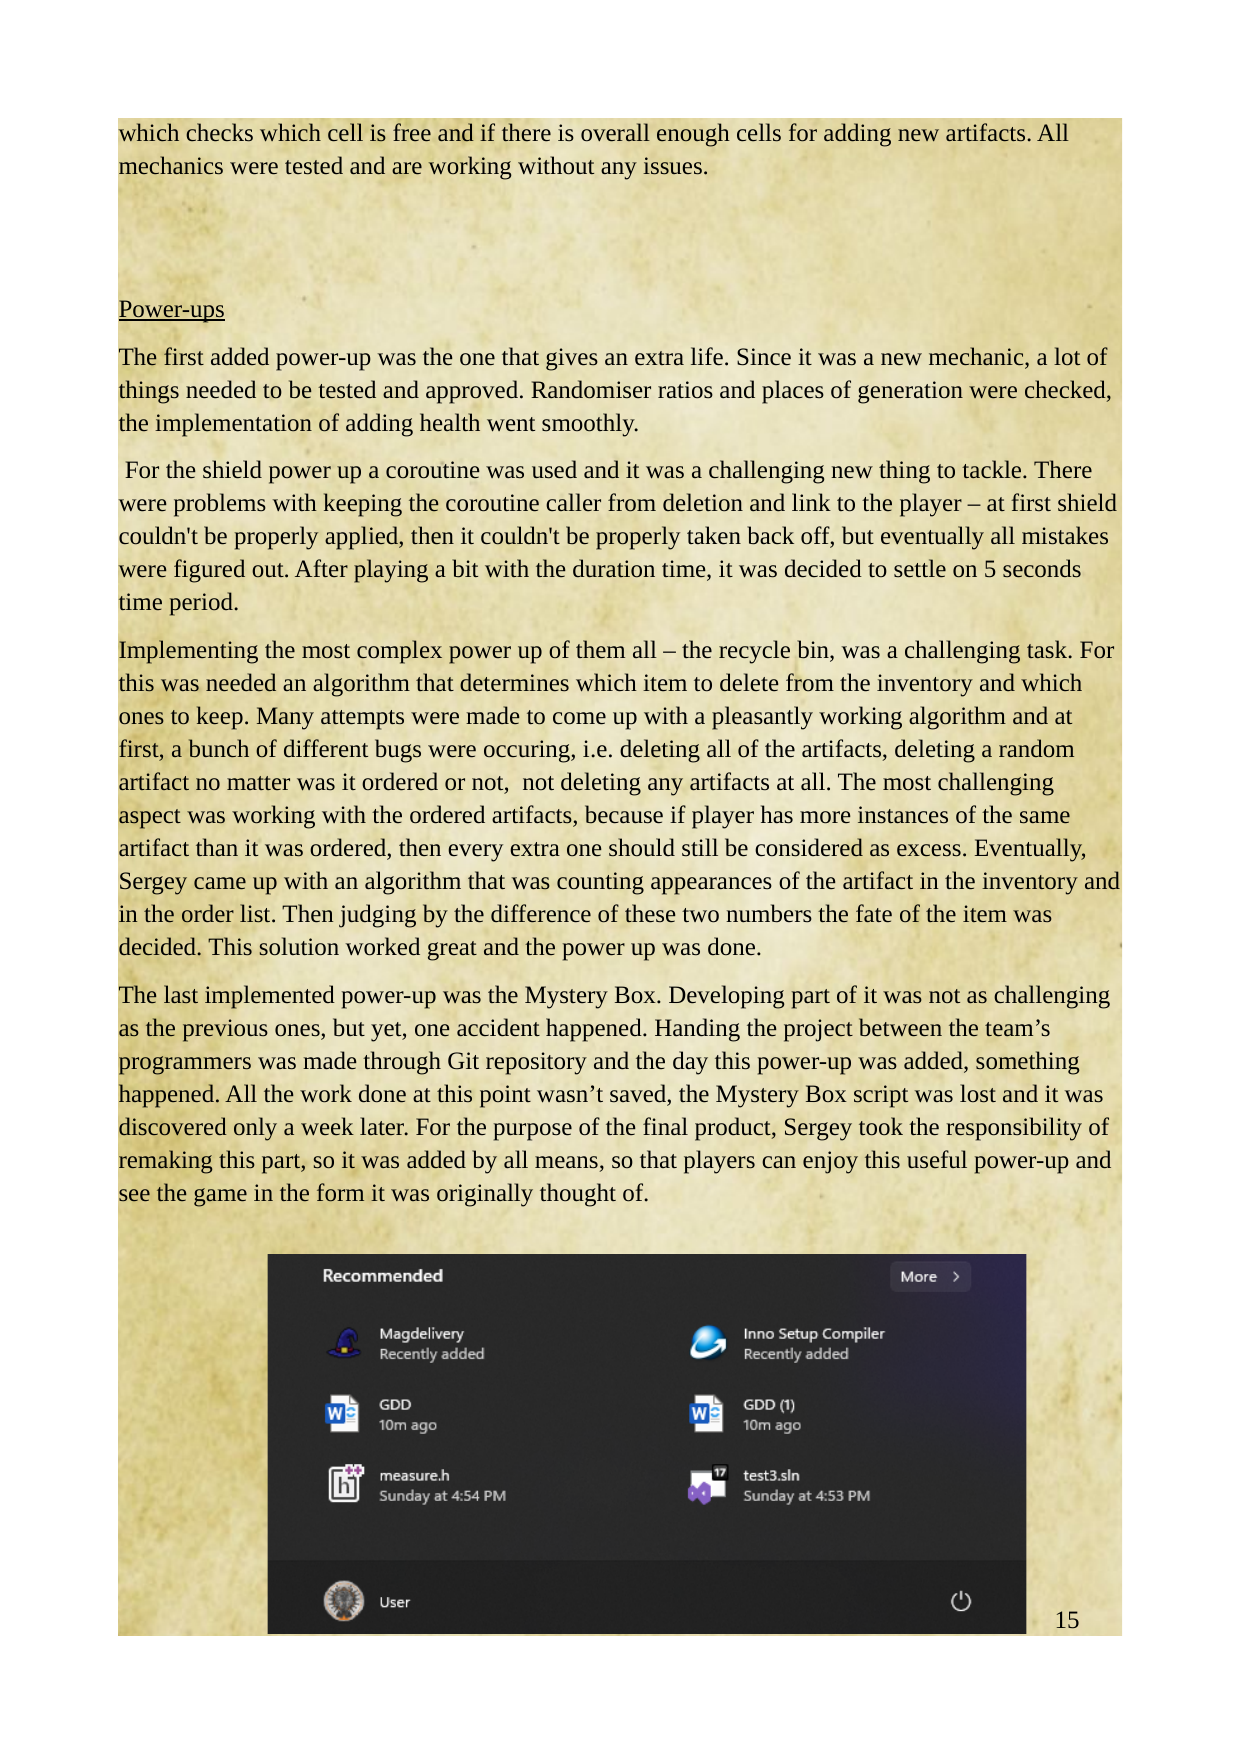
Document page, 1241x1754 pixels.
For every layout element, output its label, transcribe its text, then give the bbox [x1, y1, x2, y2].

text For the shield power up a coroutine was used and it was a challenging new thing to tackle. There were problems with keeping the coroutine caller from deletion and link to the player – at first shield couldn't be properly applied, then it couldn't be properly taken back off, but eventually all mistakes were figured out. After playing a bit with the duration time, it was decided to settle on 5 seconds time period. [118, 455, 1122, 616]
picture [220, 961, 1021, 980]
text Power-ups [118, 294, 1122, 323]
text The last implemented power-up was the Mystery Box. Developing part of it was not as challenging as the previous ones, but yet, one accident happened. Handing the project between the team’s programmers was made through Git repository and the day this power-up was added, something happened. All the work done at this point wasn’t saved, the Mystery Box script was lost and it was discovered only a week later. For the purpose of the final product, Sergey took the responsibility of remaking this part, so it was added by all means, so that players can enjoy this useful power-up and see the game in the form it was originally thought of. [118, 980, 1122, 1207]
picture [220, 1207, 1027, 1634]
text The first added power-up was the one that gives an extra life. Since it was a new mechanic, a lot of things needed to be tested and approved. Randomiser ratios and places of generation were checked, the implementation of adding health went smoothly. [118, 342, 1122, 437]
text Implementing the most complex power up of them all – the recycle bin, was a challenging task. For this was needed an algorithm that determines which item to delete from the inventory and which ones to keep. Many attempts were made to come up with a pleasantly working algorithm and at first, a bunch of different bugs were occuring, i.e. deleting all of the artifacts, deleting a random artifact no matter was it ordered or not, not deleting any artifacts at all. The most challenging aspect was working with the ordered artifacts, because if player has more instances of the same artifact than it was ordered, then every extra one should still be considered as excess. Eventually, Sergey came up with an algorithm that was counting appearances of the artifact in the inventory and in the order list. Then judging by the difference of these two numbers the fate of the item was decided. This solution worked great and the power up was done. [118, 635, 1122, 961]
text which checks which cell is free and if there is overall enough cells for adding new artifacts. All mechanics were tested and are working without any issues. [118, 118, 1122, 180]
picture [220, 616, 1021, 635]
